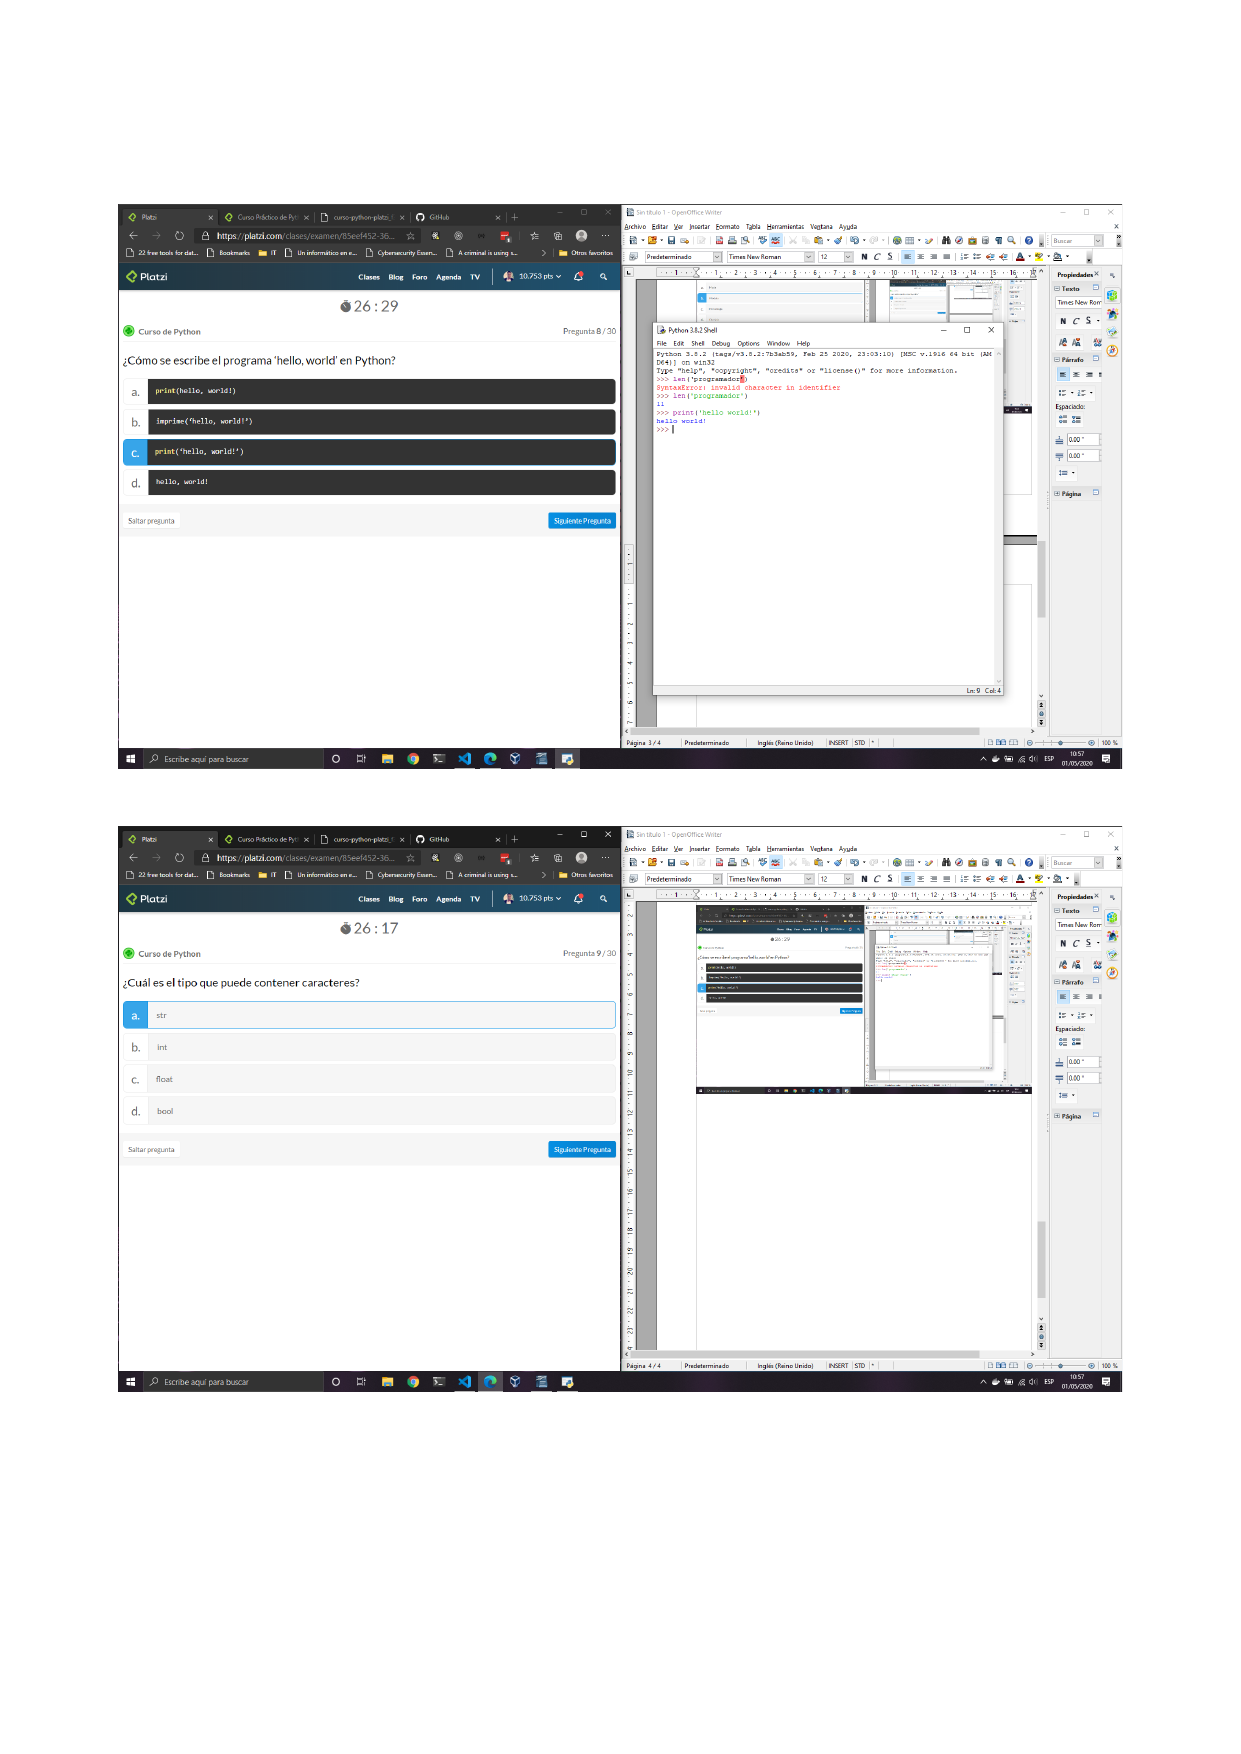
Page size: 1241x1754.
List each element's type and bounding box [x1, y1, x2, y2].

picture [118, 826, 1123, 1392]
picture [118, 204, 1123, 769]
